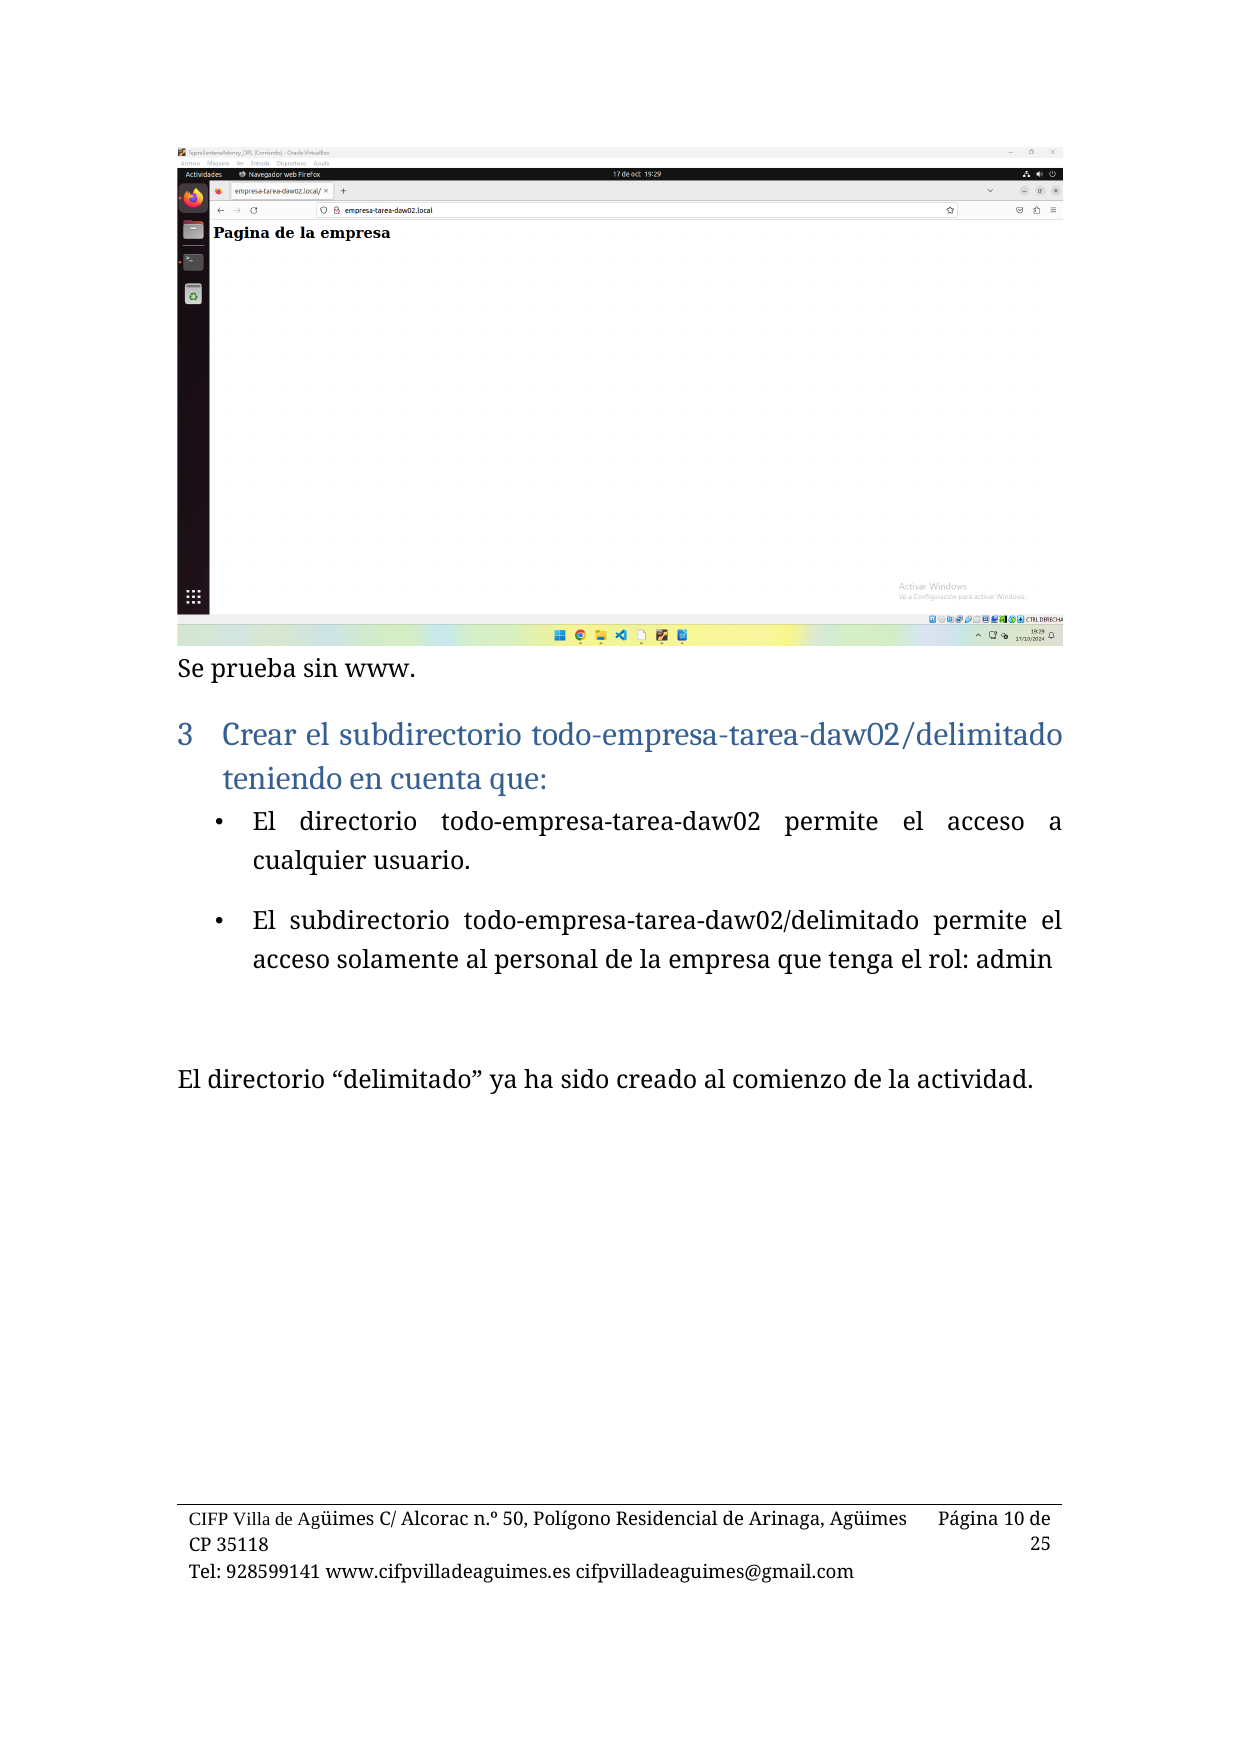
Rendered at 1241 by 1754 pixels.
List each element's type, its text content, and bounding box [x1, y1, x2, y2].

list El subdirectorio todo-empresa-tarea-daw02/delimitado permite el acceso solamente al personal de la empresa que tenga el rol: admin [215, 902, 1063, 976]
subtitle Crear el subdirectorio todo-empresa-tarea-daw02/delimitado teniendo en cuenta que: [177, 715, 1063, 797]
text Se prueba sin www. [177, 646, 1063, 685]
text El directorio “delimitado” ya ha sido creado al comienzo de la actividad. [177, 1062, 1063, 1096]
list El directorio todo-empresa-tarea-daw02 permite el acceso a cualquier usuario. [215, 803, 1063, 876]
picture [177, 147, 1063, 646]
